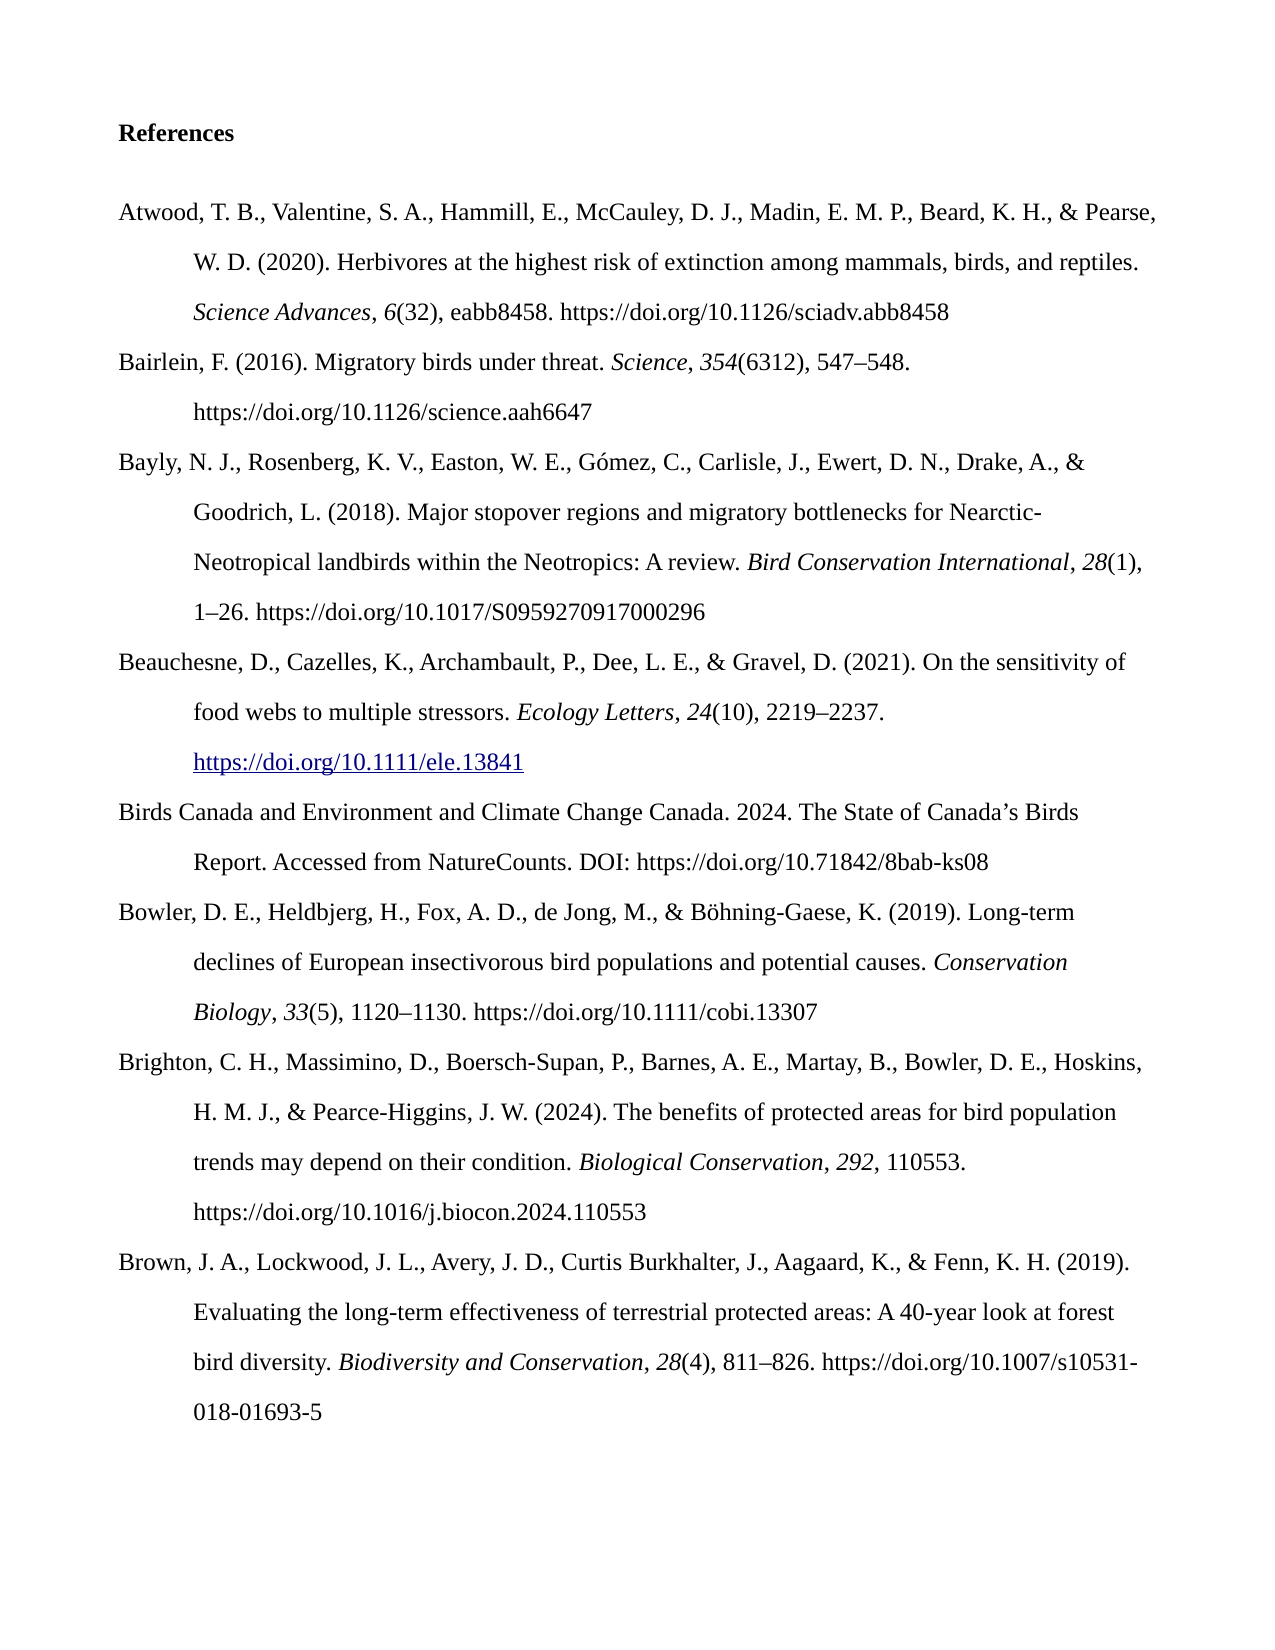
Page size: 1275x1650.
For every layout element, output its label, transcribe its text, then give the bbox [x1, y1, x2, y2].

text Brown, J. A., Lockwood, J. L., Avery, J. D., Curtis Burkhalter, J., Aagaard, K., & Fenn, K. H. (2019). Evaluating the long-term effectiveness of terrestrial protected areas: A 40-year look at forest bird diversity. Biodiversity and Conservation, 28(4), 811–826. https://doi.org/10.1007/s10531-018-01693-5 [118, 1226, 1157, 1426]
text Atwood, T. B., Valentine, S. A., Hammill, E., McCauley, D. J., Madin, E. M. P., Beard, K. H., & Pearse, W. D. (2020). Herbivores at the highest risk of extinction among mammals, birds, and reptiles. Science Advances, 6(32), eabb8458. https://doi.org/10.1126/sciadv.abb8458 [118, 176, 1157, 326]
text References [118, 118, 1157, 147]
text Birds Canada and Environment and Climate Change Canada. 2024. The State of Canada’s Birds Report. Accessed from NatureCounts. DOI: https://doi.org/10.71842/8bab-ks08 [118, 776, 1157, 876]
text Bairlein, F. (2016). Migratory birds under threat. Science, 354(6312), 547–548. https://doi.org/10.1126/science.aah6647 [118, 326, 1157, 426]
text Beauchesne, D., Cazelles, K., Archambault, P., Dee, L. E., & Gravel, D. (2021). On the sensitivity of food webs to multiple stressors. Ecology Letters, 24(10), 2219–2237. https://doi.org/10.1111/ele.13841 [118, 626, 1157, 776]
text Brighton, C. H., Massimino, D., Boersch-Supan, P., Barnes, A. E., Martay, B., Bowler, D. E., Hoskins, H. M. J., & Pearce-Higgins, J. W. (2024). The benefits of protected areas for bird population trends may depend on their condition. Biological Conservation, 292, 110553. https://doi.org/10.1016/j.biocon.2024.110553 [118, 1026, 1157, 1226]
text Bayly, N. J., Rosenberg, K. V., Easton, W. E., Gómez, C., Carlisle, J., Ewert, D. N., Drake, A., & Goodrich, L. (2018). Major stopover regions and migratory bottlenecks for Nearctic-Neotropical landbirds within the Neotropics: A review. Bird Conservation International, 28(1), 1–26. https://doi.org/10.1017/S0959270917000296 [118, 426, 1157, 626]
text Bowler, D. E., Heldbjerg, H., Fox, A. D., de Jong, M., & Böhning-Gaese, K. (2019). Long-term declines of European insectivorous bird populations and potential causes. Conservation Biology, 33(5), 1120–1130. https://doi.org/10.1111/cobi.13307 [118, 876, 1157, 1026]
